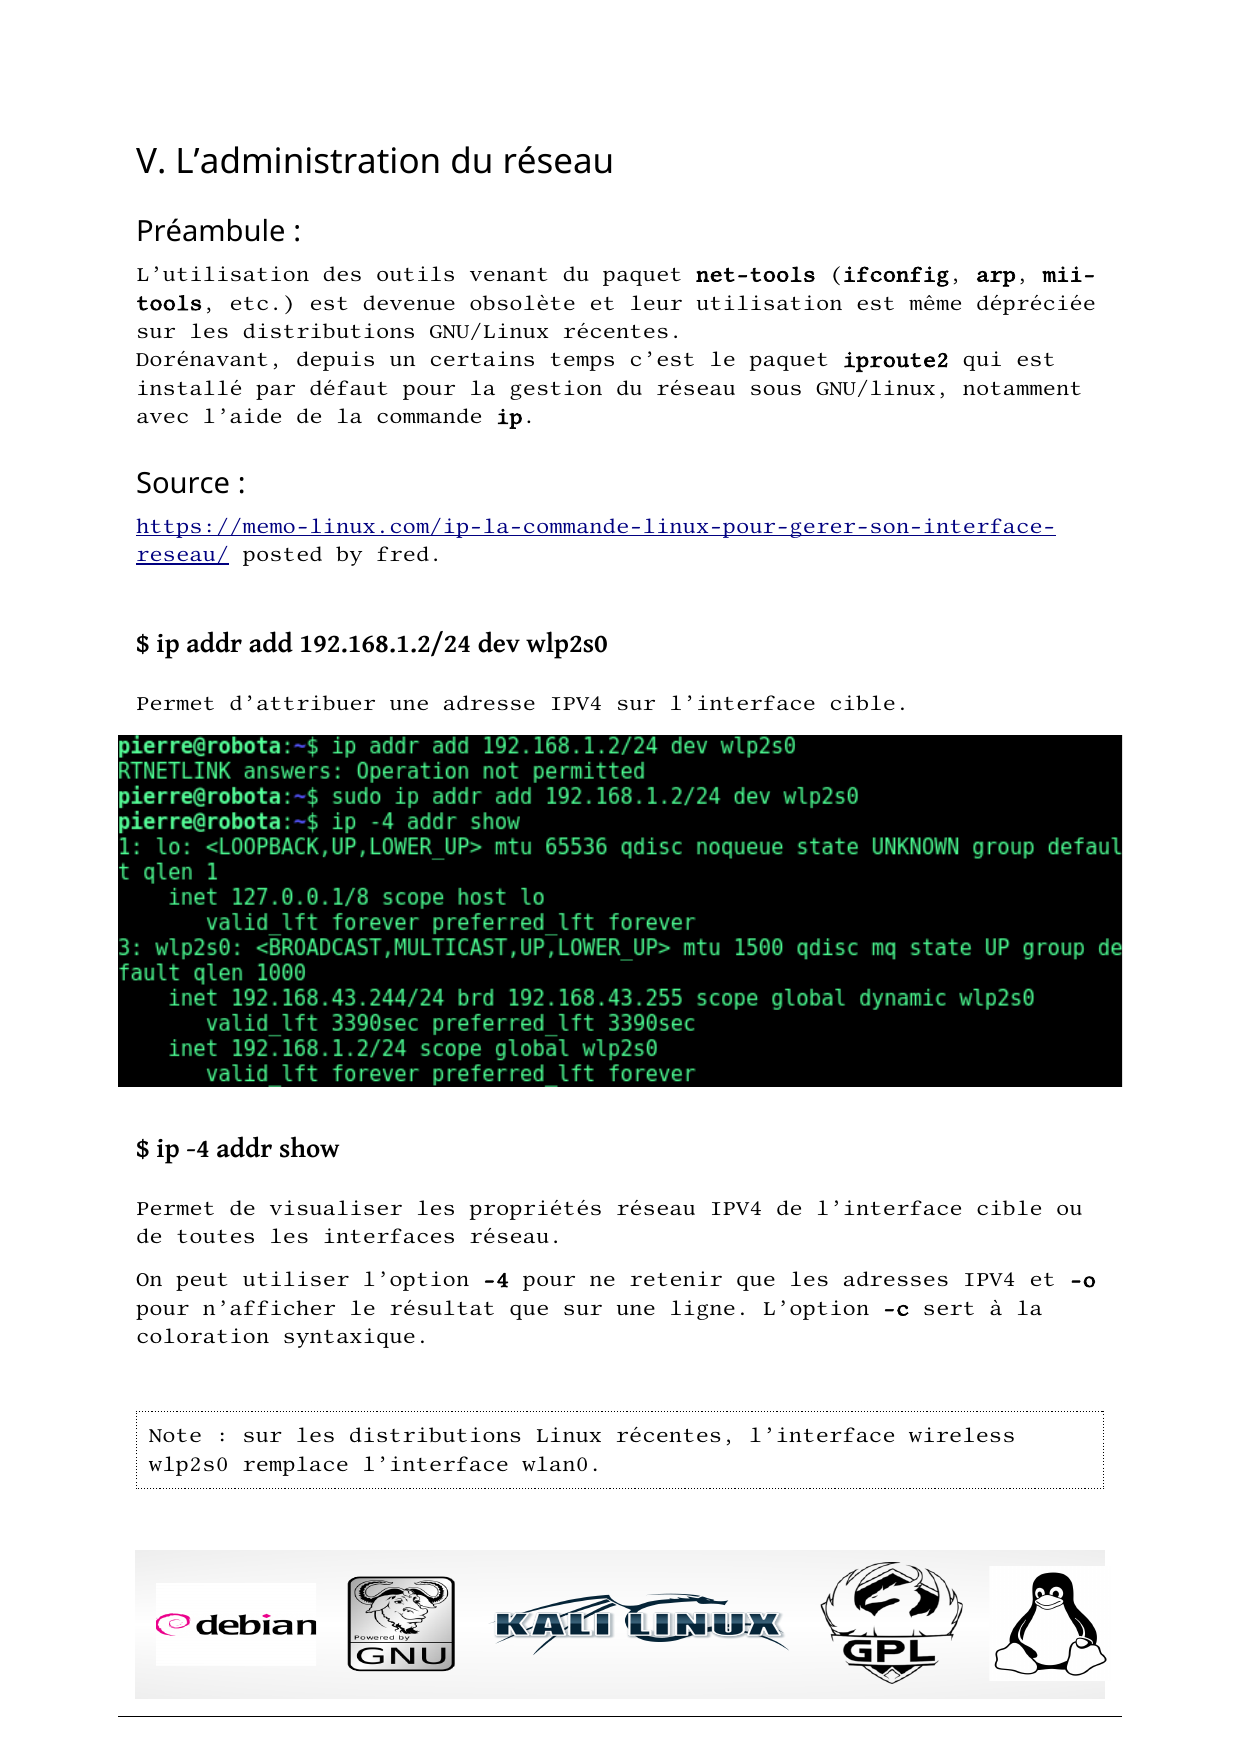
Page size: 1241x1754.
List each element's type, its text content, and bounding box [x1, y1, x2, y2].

text https://memo-linux.com/ip-la-commande-linux-pour-gerer-son-interface-reseau/ posted by fred. [136, 515, 1104, 567]
text $ ip addr add 192.168.1.2/24 dev wlp2s0 [136, 629, 1104, 661]
text L’utilisation des outils venant du paquet net-tools (ifconfig, arp, mii-tools, etc.) est devenue obsolète et leur utilisation est même dépréciée sur les distributions GNU/Linux récentes. Dorénavant, depuis un certains temps c’est le paquet iproute2 qui est installé par défaut pour la gestion du réseau sous GNU/linux, notamment avec l’aide de la commande ip. [136, 263, 1104, 429]
picture [989, 1566, 1112, 1681]
picture [156, 1583, 317, 1666]
subtitle Source : [136, 463, 1104, 502]
subtitle Préambule : [136, 211, 1104, 250]
text Note : sur les distributions Linux récentes, l’interface wireless wlp2s0 remplace l’interface wlan0. [136, 1411, 1104, 1489]
text Permet d’attribuer une adresse IPV4 sur l’interface cible. [136, 692, 1104, 716]
text On peut utiliser l’option -4 pour ne retenir que les adresses IPV4 et -o pour n’afficher le résultat que sur une ligne. L’option -c sert à la coloration syntaxique. [136, 1268, 1104, 1349]
subtitle V. L’administration du réseau [136, 136, 1104, 183]
picture [820, 1562, 963, 1684]
text Permet de visualiser les propriétés réseau IPV4 de l’interface cible ou de toutes les interfaces réseau. [136, 1197, 1104, 1249]
picture [476, 1579, 799, 1670]
picture [118, 735, 1123, 1087]
picture [341, 1573, 460, 1674]
text $ ip -4 addr show [136, 1134, 1104, 1165]
